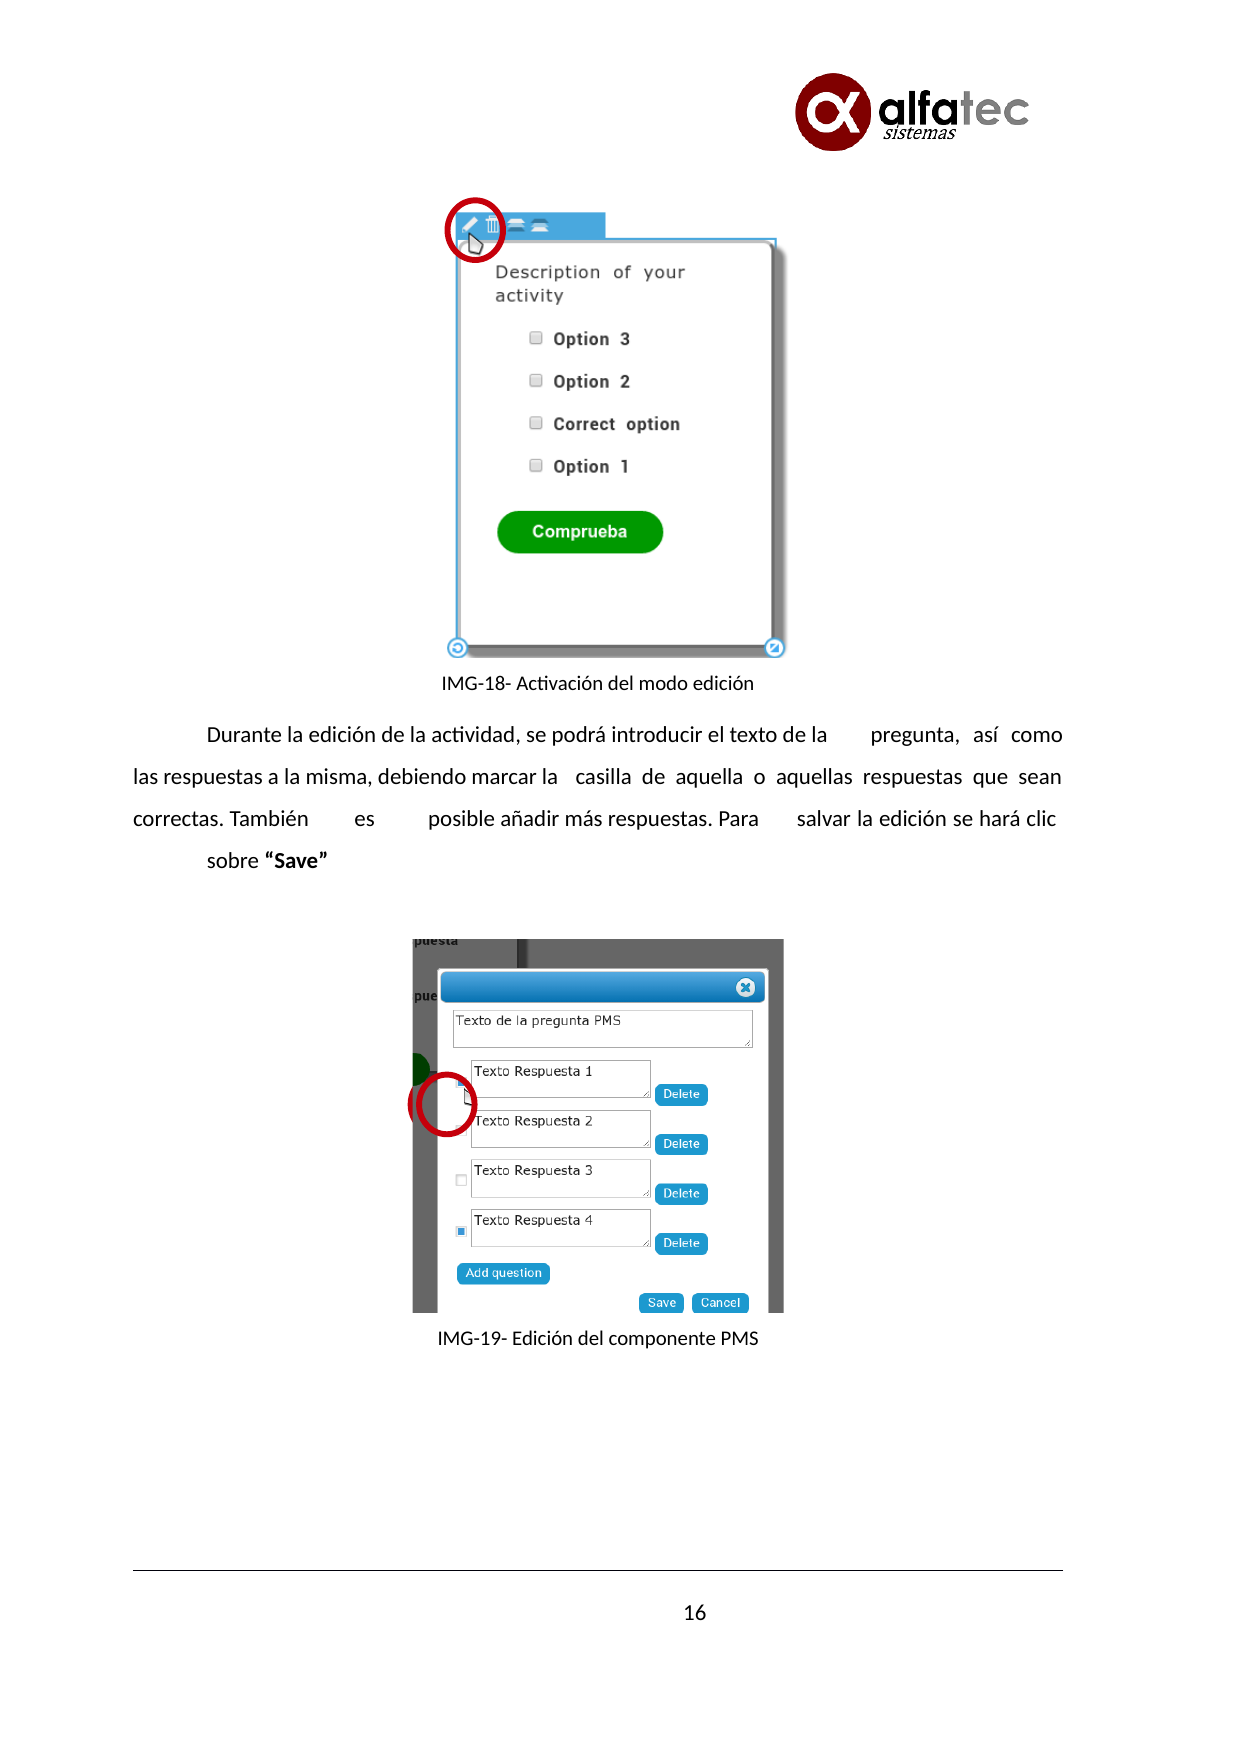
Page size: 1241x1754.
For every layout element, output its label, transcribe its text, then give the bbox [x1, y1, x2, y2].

picture [451, 204, 499, 256]
text IMG-19- Edición del componente PMS [133, 952, 1063, 1350]
text IMG-18- Activación del modo edición [133, 191, 1063, 695]
text Durante la edición de la actividad, se podrá introducir el texto de la pregunta, así como las respuestas a la misma, debiendo marcar la casilla de aquella o aquellas respuestas que sean correctas. También es posible añadir más respuestas. Para salvar la edición se hará clic sobre “Save” [133, 721, 1063, 874]
picture [444, 190, 624, 658]
picture [795, 73, 1031, 151]
picture [496, 939, 695, 1313]
